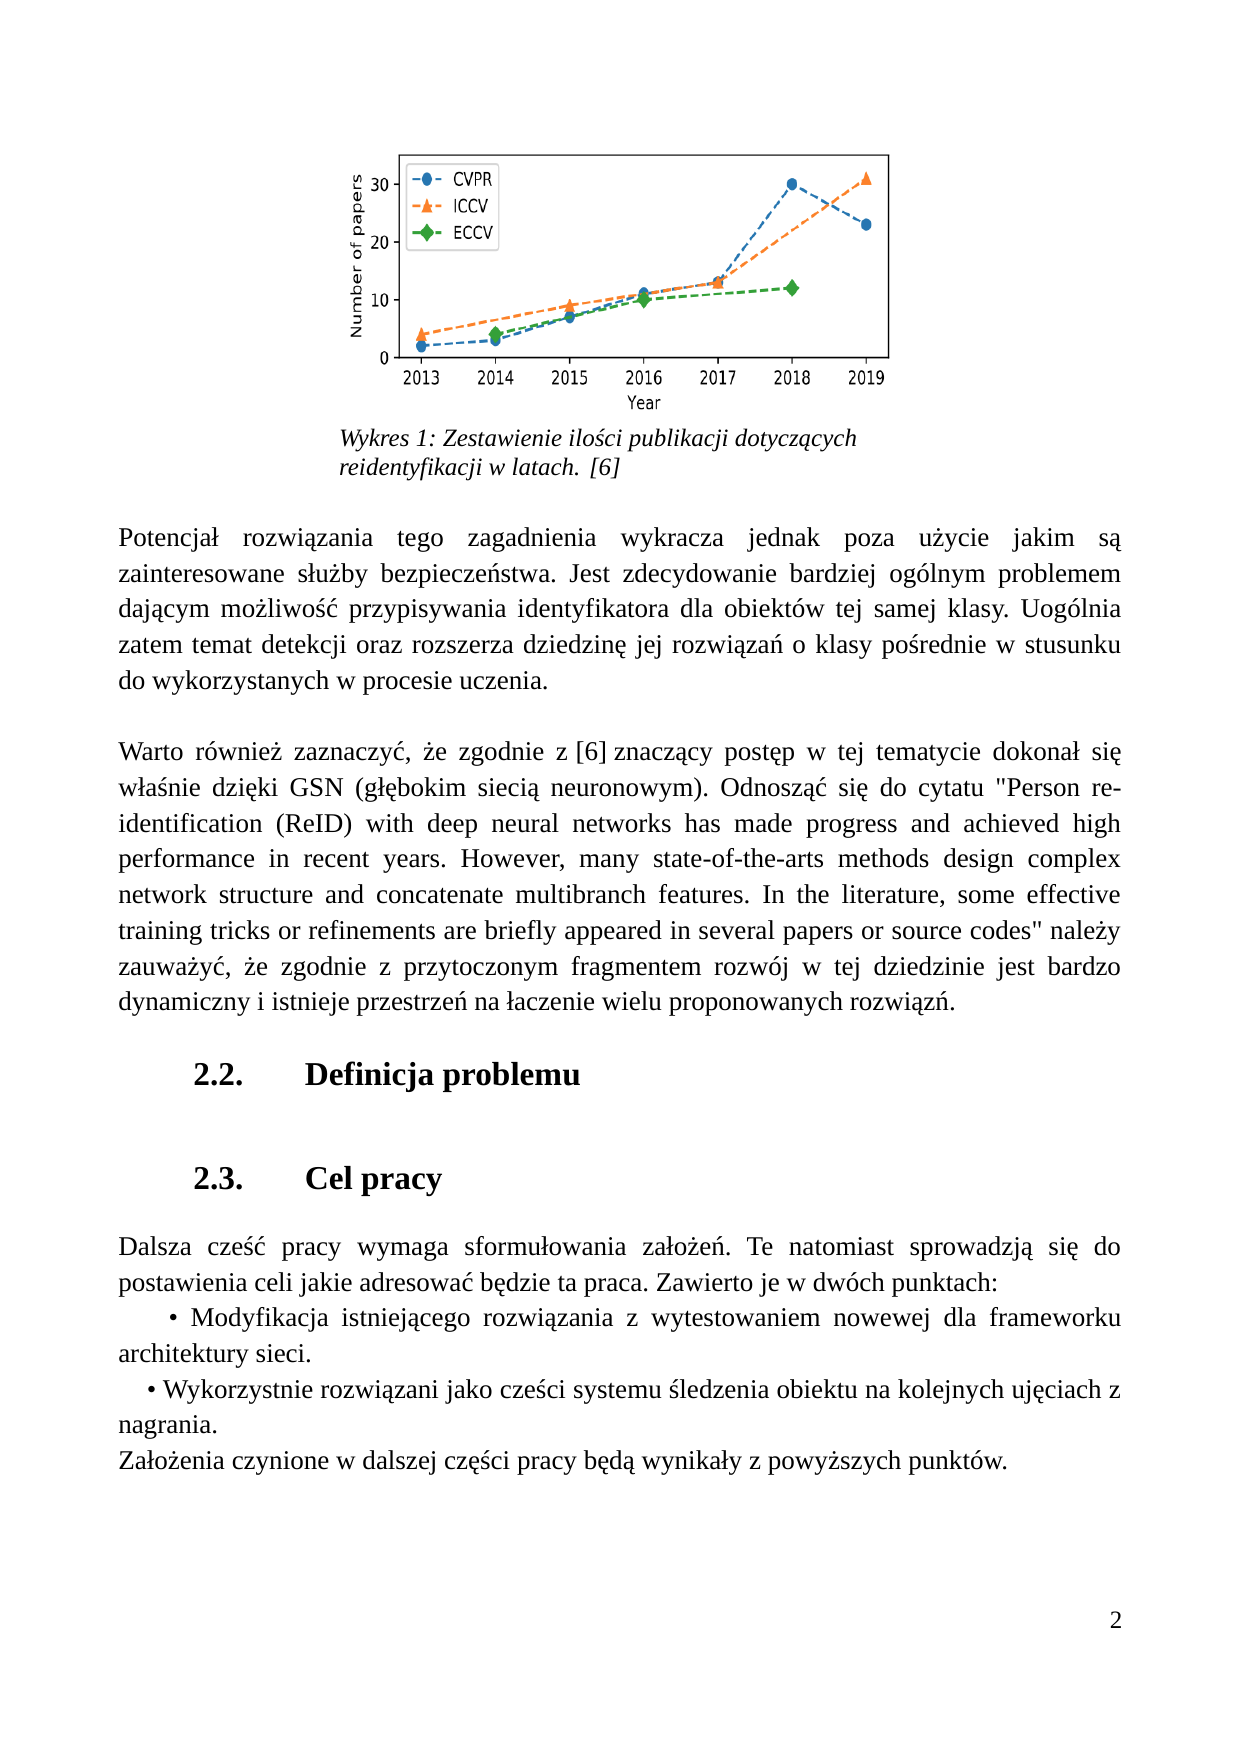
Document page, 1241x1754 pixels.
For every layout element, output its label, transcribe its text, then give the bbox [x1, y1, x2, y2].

text Warto również zaznaczyć, że zgodnie z [6] znaczący postęp w tej tematycie dokonał się właśnie dzięki GSN (głębokim siecią neuronowym). Odnosząć się do cytatu "Person re-identification (ReID) with deep neural networks has made progress and achieved high performance in recent years. However, many state-of-the-arts methods design complex network structure and concatenate multibranch features. In the literature, some effective training tricks or refinements are briefly appeared in several papers or source codes" należy zauważyć, że zgodnie z przytoczonym fragmentem rozwój w tej dziedzinie jest bardzo dynamiczny i istnieje przestrzeń na łaczenie wielu proponowanych rozwiązń. [118, 735, 1122, 1017]
text Dalsza cześć pracy wymaga sformułowania założeń. Te natomiast sprowadzją się do postawienia celi jakie adresować będzie ta praca. Zawierto je w dwóch punktach: [118, 1230, 1122, 1297]
picture [338, 130, 902, 418]
text • Wykorzystnie rozwiązani jako cześci systemu śledzenia obiektu na kolejnych ujęciach z nagrania. [118, 1373, 1122, 1440]
text Założenia czynione w dalszej części pracy będą wynikały z powyższych punktów. [118, 1444, 1122, 1475]
subtitle Definicja problemu [193, 1054, 1122, 1092]
subtitle Cel pracy [193, 1158, 1122, 1197]
text • Modyfikacja istniejącego rozwiązania z wytestowaniem nowewej dla frameworku architektury sieci. [118, 1301, 1122, 1368]
text Wykres 1: Zestawienie ilości publikacji dotyczących reidentyfikacji w latach. [6] [339, 418, 902, 481]
text Potencjał rozwiązania tego zagadnienia wykracza jednak poza użycie jakim są zainteresowane służby bezpieczeństwa. Jest zdecydowanie bardziej ogólnym problemem dającym możliwość przypisywania identyfikatora dla obiektów tej samej klasy. Uogólnia zatem temat detekcji oraz rozszerza dziedzinę jej rozwiązań o klasy pośrednie w stusunku do wykorzystanych w procesie uczenia. [118, 521, 1122, 695]
